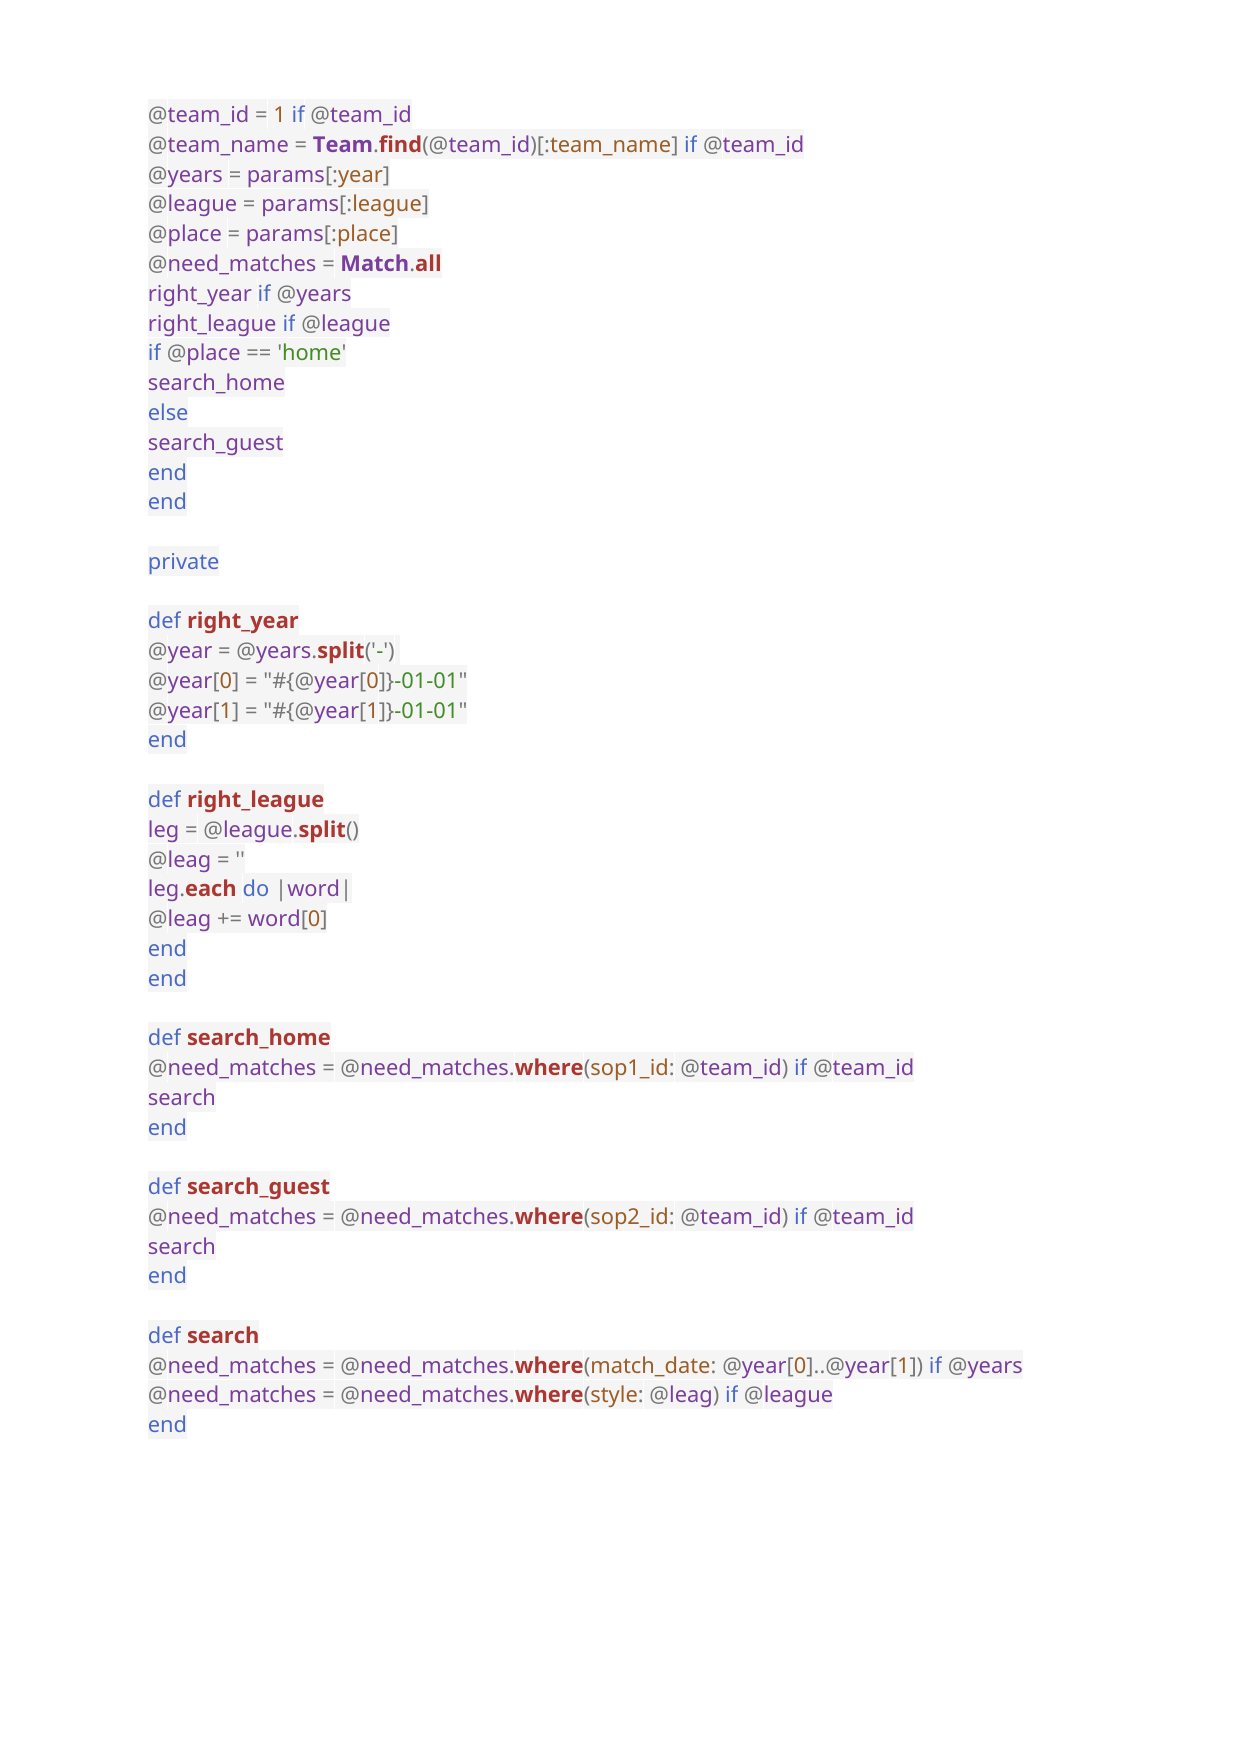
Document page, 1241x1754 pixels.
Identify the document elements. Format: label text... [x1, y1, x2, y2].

text leg.each do |word| [148, 873, 1181, 903]
text def search_home [148, 1022, 1181, 1052]
text end [148, 486, 1181, 516]
text end [148, 933, 1181, 963]
text end [148, 1409, 1181, 1439]
text if @place == 'home' [148, 337, 1181, 367]
text search [148, 1082, 1181, 1112]
text @place = params[:place] [148, 218, 1181, 248]
text @year[0] = "#{@year[0]}-01-01" [148, 665, 1181, 695]
text @league = params[:league] [148, 188, 1181, 218]
text end [148, 457, 1181, 486]
text end [148, 1260, 1181, 1290]
text @year = @years.split('-') [148, 635, 1181, 665]
text @years = params[:year] [148, 159, 1181, 188]
text def search_guest [148, 1171, 1181, 1201]
text def right_year [148, 605, 1181, 635]
text @need_matches = @need_matches.where(sop1_id: @team_id) if @team_id [148, 1052, 1181, 1082]
text @leag = '' [148, 843, 1181, 873]
text search_home [148, 367, 1181, 397]
text search_guest [148, 427, 1181, 457]
text end [148, 1112, 1181, 1141]
text right_year if @years [148, 278, 1181, 308]
text @need_matches = @need_matches.where(style: @leag) if @league [148, 1379, 1181, 1409]
text search [148, 1231, 1181, 1260]
text def search [148, 1320, 1181, 1350]
text @year[1] = "#{@year[1]}-01-01" [148, 695, 1181, 724]
text end [148, 963, 1181, 992]
text @need_matches = Match.all [148, 248, 1181, 278]
text def right_league [148, 784, 1181, 814]
text @need_matches = @need_matches.where(match_date: @year[0]..@year[1]) if @years [148, 1350, 1181, 1379]
text @team_name = Team.find(@team_id)[:team_name] if @team_id [148, 129, 1181, 159]
text leg = @league.split() [148, 814, 1181, 843]
text end [148, 724, 1181, 754]
text else [148, 397, 1181, 427]
text @team_id = 1 if @team_id [148, 99, 1181, 129]
text @leag += word[0] [148, 903, 1181, 933]
text private [148, 546, 1181, 576]
text @need_matches = @need_matches.where(sop2_id: @team_id) if @team_id [148, 1201, 1181, 1231]
text right_league if @league [148, 308, 1181, 337]
